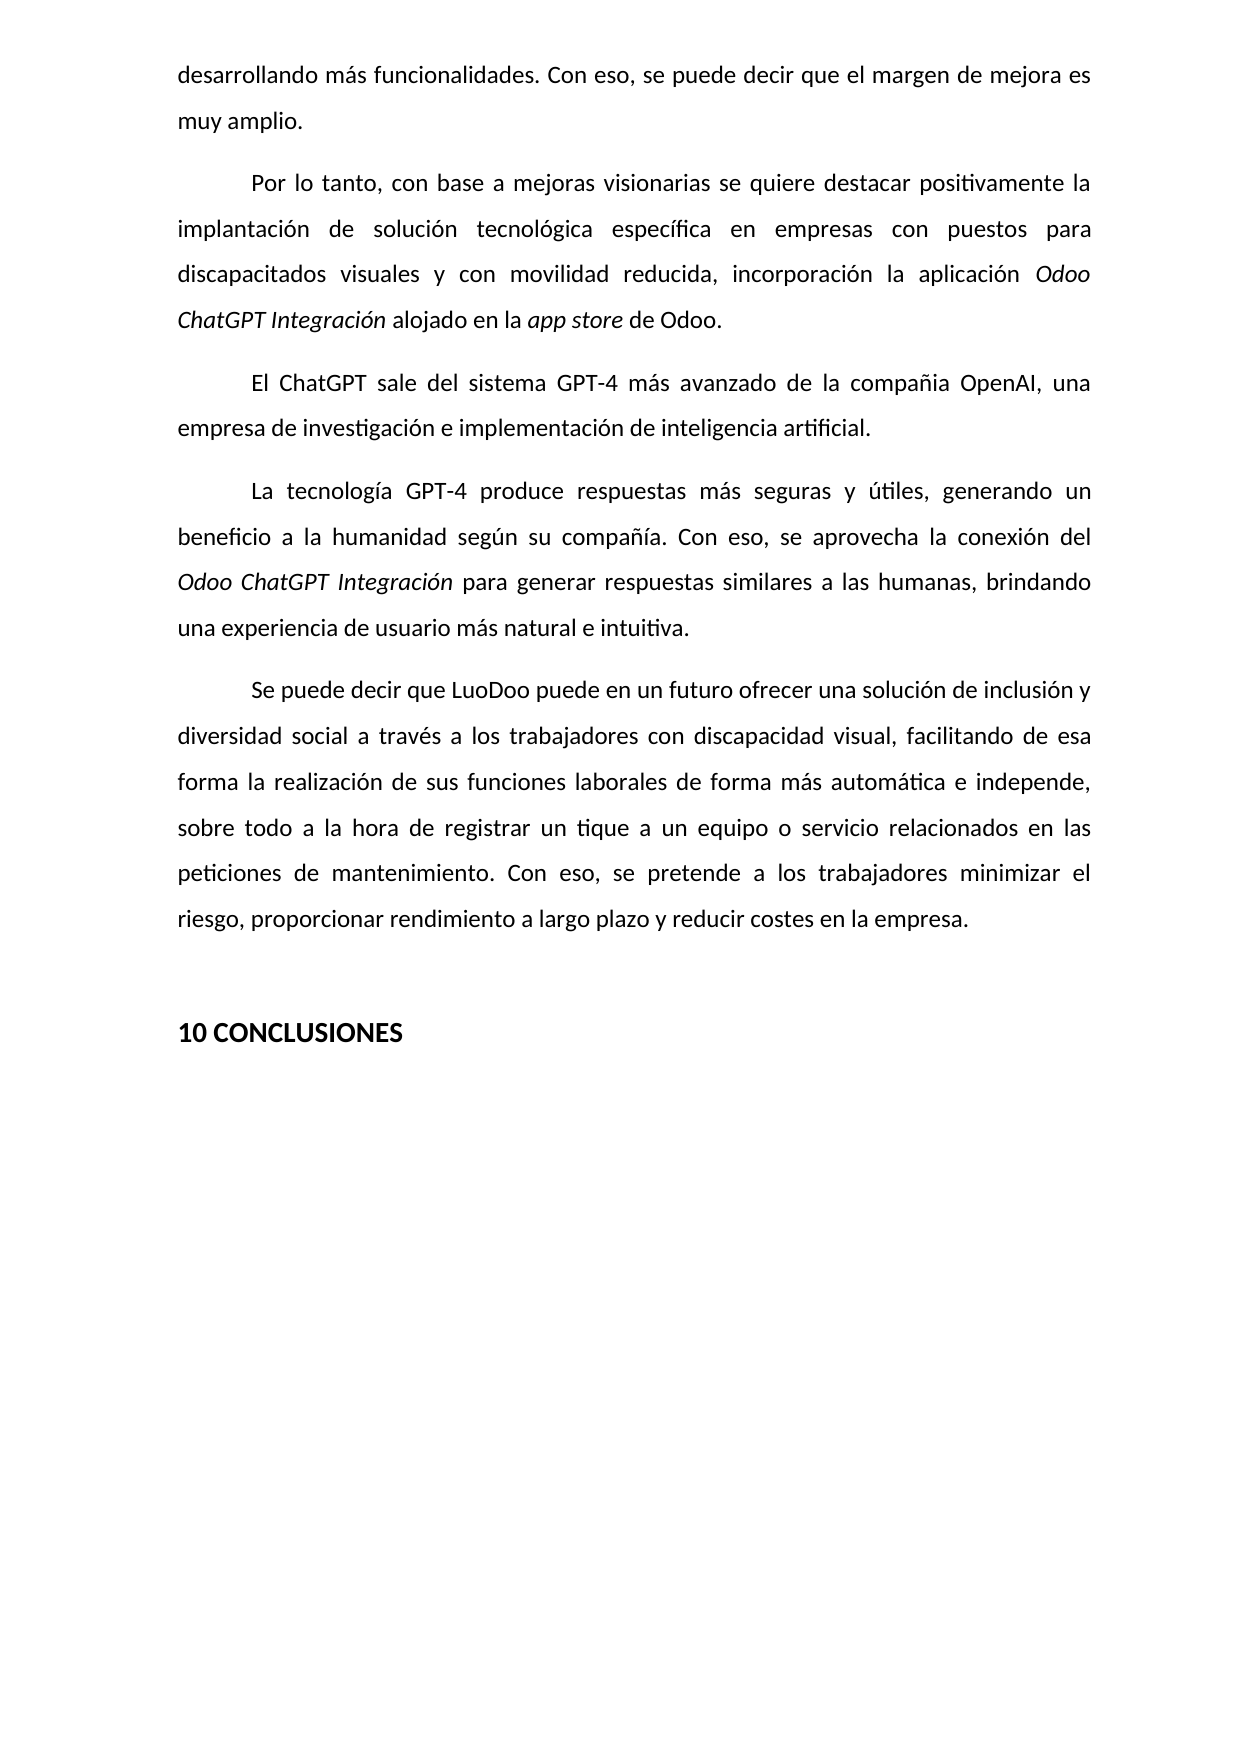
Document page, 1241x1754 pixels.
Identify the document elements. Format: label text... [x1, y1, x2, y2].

text Por lo tanto, con base a mejoras visionarias se quiere destacar positivamente la implantación de solución tecnológica específica en empresas con puestos para discapacitados visuales y con movilidad reducida, incorporación la aplicación Odoo ChatGPT Integración alojado en la app store de Odoo. [177, 167, 1093, 335]
text La tecnología GPT-4 produce respuestas más seguras y útiles, generando un beneficio a la humanidad según su compañía. Con eso, se aprovecha la conexión del Odoo ChatGPT Integración para generar respuestas similares a las humanas, brindando una experiencia de usuario más natural e intuitiva. [177, 475, 1093, 643]
text 10 CONCLUSIONES [177, 1014, 1093, 1050]
text El ChatGPT sale del sistema GPT-4 más avanzado de la compañia OpenAI, una empresa de investigación e implementación de inteligencia artificial. [177, 367, 1093, 443]
text Se puede decir que LuoDoo puede en un futuro ofrecer una solución de inclusión y diversidad social a través a los trabajadores con discapacidad visual, facilitando de esa forma la realización de sus funciones laborales de forma más automática e independe, sobre todo a la hora de registrar un tique a un equipo o servicio relacionados en las peticiones de mantenimiento. Con eso, se pretende a los trabajadores minimizar el riesgo, proporcionar rendimiento a largo plazo y reducir costes en la empresa. [177, 674, 1093, 934]
text desarrollando más funcionalidades. Con eso, se puede decir que el margen de mejora es muy amplio. [177, 59, 1093, 135]
